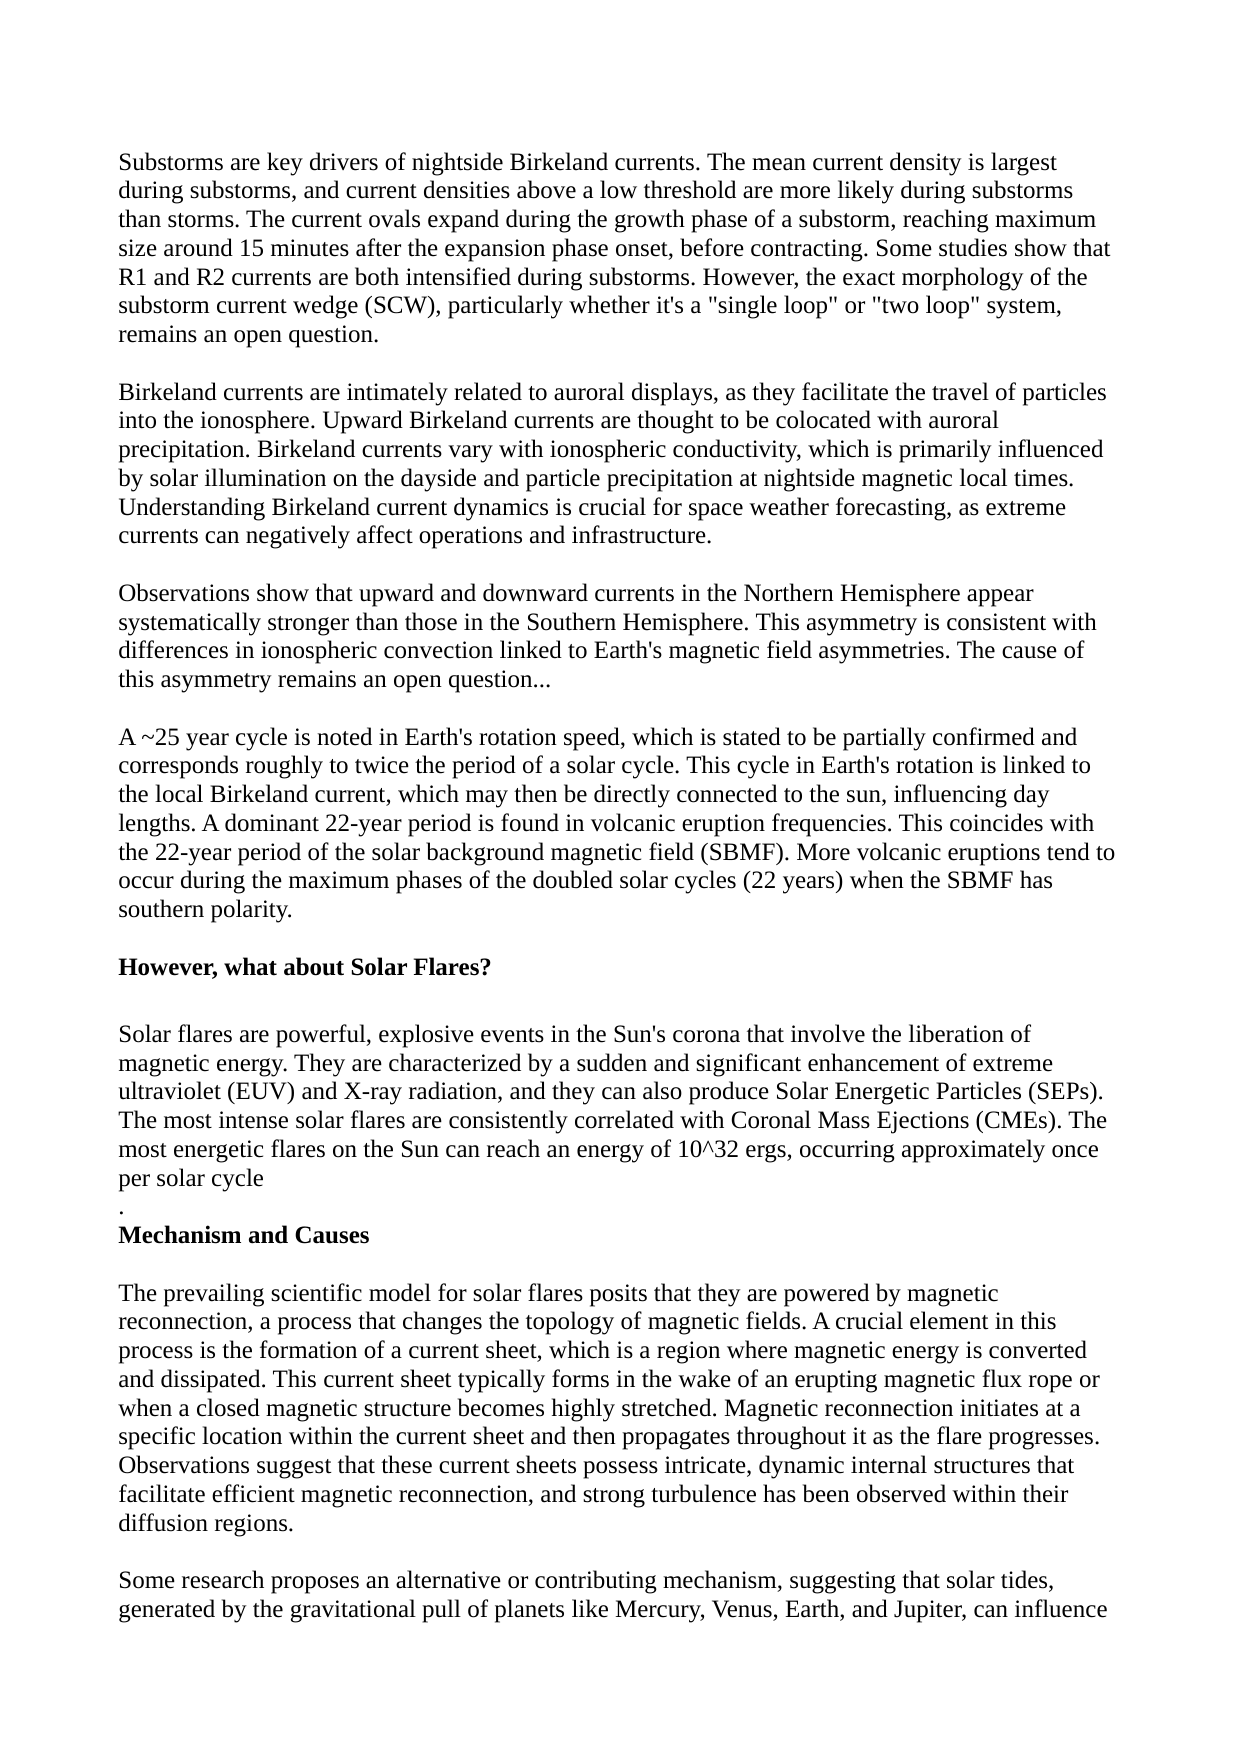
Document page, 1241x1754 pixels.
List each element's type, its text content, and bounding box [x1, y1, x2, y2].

text A ~25 year cycle is noted in Earth's rotation speed, which is stated to be partially confirmed and corresponds roughly to twice the period of a solar cycle. This cycle in Earth's rotation is linked to the local Birkeland current, which may then be directly connected to the sun, influencing day lengths. A dominant 22-year period is found in volcanic eruption frequencies. This coincides with the 22-year period of the solar background magnetic field (SBMF). More volcanic eruptions tend to occur during the maximum phases of the doubled solar cycles (22 years) when the SBMF has southern polarity. [118, 722, 1122, 923]
text Observations show that upward and downward currents in the Northern Hemisphere appear systematically stronger than those in the Southern Hemisphere. This asymmetry is consistent with differences in ionospheric convection linked to Earth's magnetic field asymmetries. The cause of this asymmetry remains an open question... [118, 578, 1122, 693]
text Solar flares are powerful, explosive events in the Sun's corona that involve the liberation of magnetic energy. They are characterized by a sudden and significant enhancement of extreme ultraviolet (EUV) and X-ray radiation, and they can also produce Solar Energetic Particles (SEPs). The most intense solar flares are consistently correlated with Coronal Mass Ejections (CMEs). The most energetic flares on the Sun can reach an energy of 10^32 ergs, occurring approximately once per solar cycle [118, 1019, 1122, 1191]
text Substorms are key drivers of nightside Birkeland currents. The mean current density is largest during substorms, and current densities above a low threshold are more likely during substorms than storms. The current ovals expand during the growth phase of a substorm, reaching maximum size around 15 minutes after the expansion phase onset, before contracting. Some studies show that R1 and R2 currents are both intensified during substorms. However, the exact morphology of the substorm current wedge (SCW), particularly whether it's a "single loop" or "two loop" system, remains an open question. [118, 147, 1122, 348]
text . [118, 1191, 1122, 1220]
text Birkeland currents are intimately related to auroral displays, as they facilitate the travel of particles into the ionosphere. Upward Birkeland currents are thought to be colocated with auroral precipitation. Birkeland currents vary with ionospheric conductivity, which is primarily influenced by solar illumination on the dayside and particle precipitation at nightside magnetic local times. Understanding Birkeland current dynamics is crucial for space weather forecasting, as extreme currents can negatively affect operations and infrastructure. [118, 377, 1122, 549]
text However, what about Solar Flares? [118, 952, 1122, 981]
text Mechanism and Causes [118, 1220, 1122, 1249]
text Some research proposes an alternative or contributing mechanism, suggesting that solar tides, generated by the gravitational pull of planets like Mercury, Venus, Earth, and Jupiter, can influence [118, 1565, 1122, 1623]
text The prevailing scientific model for solar flares posits that they are powered by magnetic reconnection, a process that changes the topology of magnetic fields. A crucial element in this process is the formation of a current sheet, which is a region where magnetic energy is converted and dissipated. This current sheet typically forms in the wake of an erupting magnetic flux rope or when a closed magnetic structure becomes highly stretched. Magnetic reconnection initiates at a specific location within the current sheet and then propagates throughout it as the flare progresses. Observations suggest that these current sheets possess intricate, dynamic internal structures that facilitate efficient magnetic reconnection, and strong turbulence has been observed within their diffusion regions. [118, 1278, 1122, 1536]
